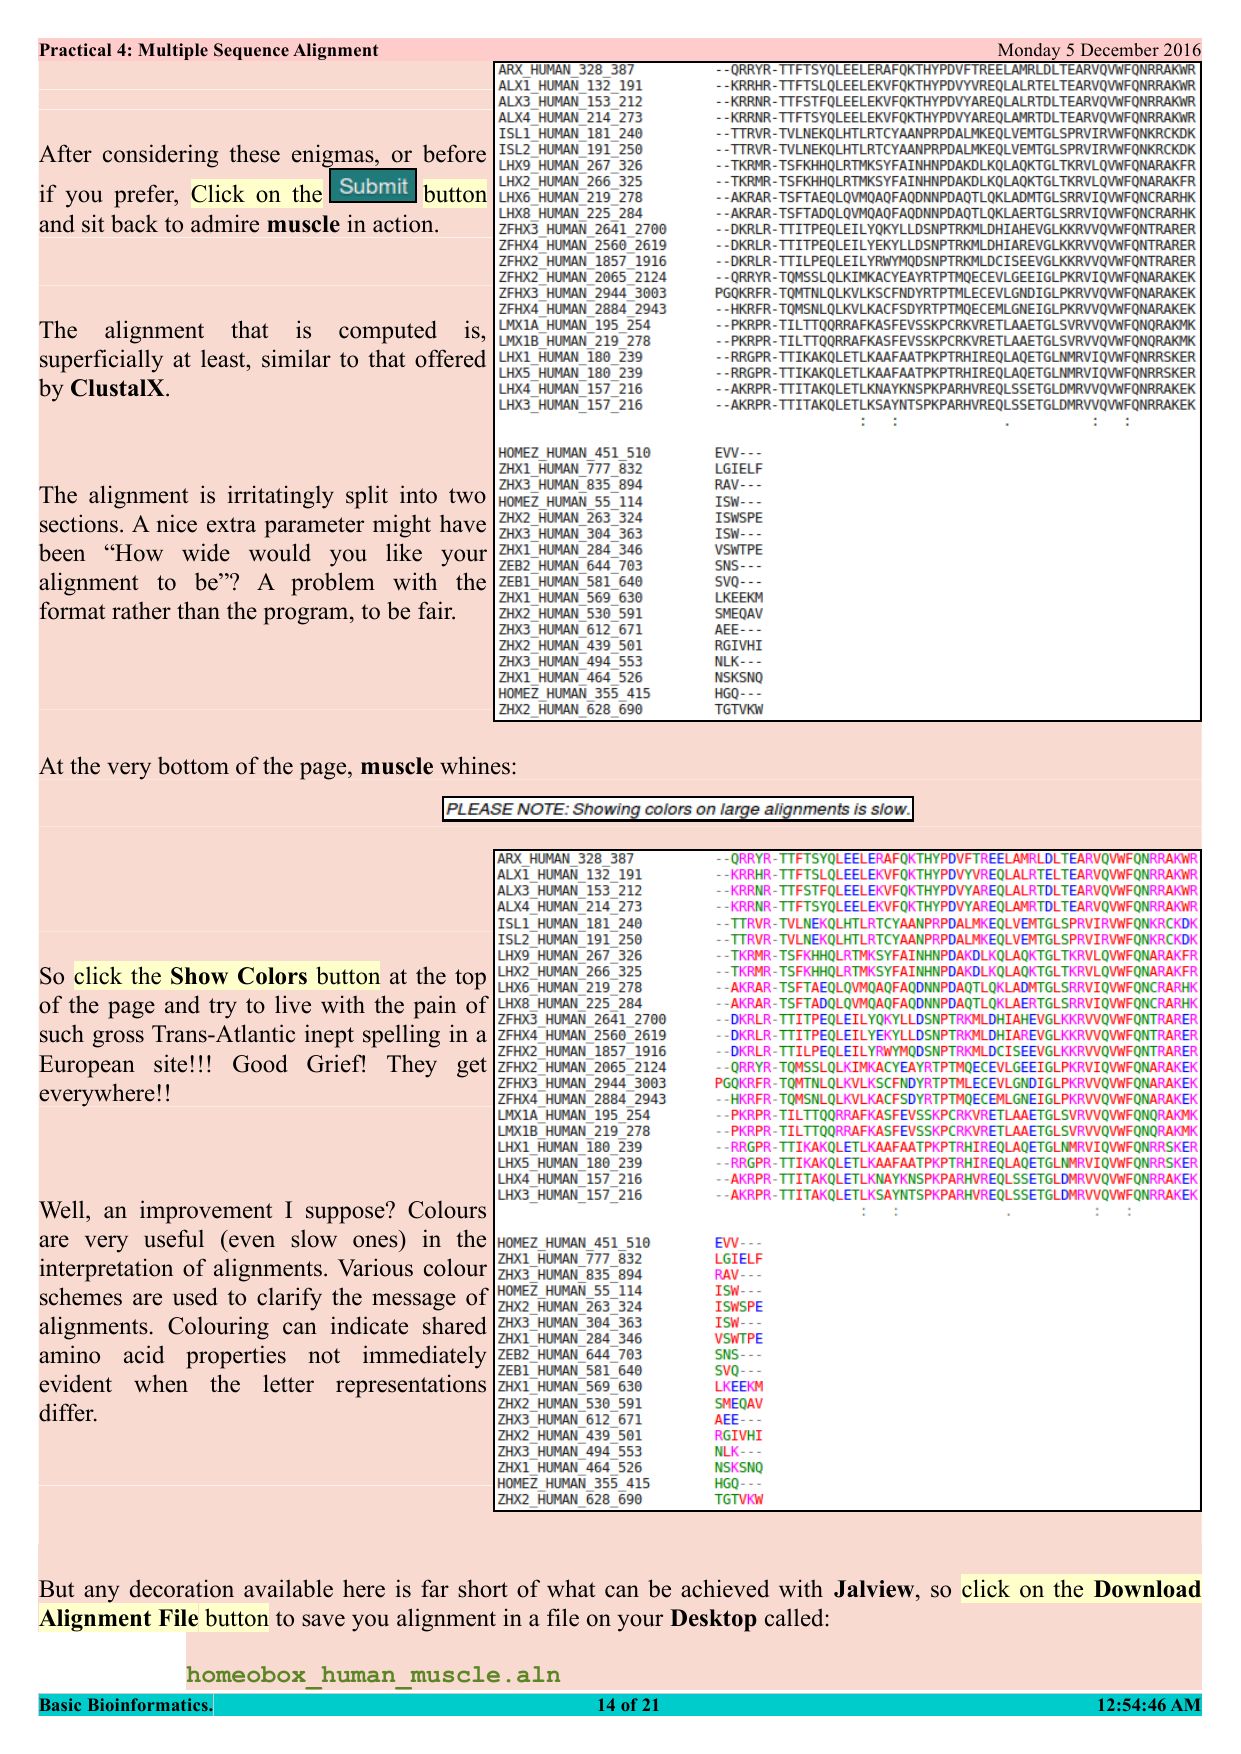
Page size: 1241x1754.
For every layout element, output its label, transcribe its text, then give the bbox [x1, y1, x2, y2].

text The alignment that is computed is, superficially at least, similar to that offered by ClustalX. [38, 315, 493, 402]
text But any decoration available here is far short of what can be achieved with Jalview, so click on the Download Alignment File button to save you alignment in a file on your Desktop called: [38, 1574, 1202, 1632]
text homeobox_human_muscle.aln [186, 1661, 1202, 1690]
picture [444, 798, 912, 819]
text At the very bottom of the page, muscle whines: [38, 751, 1202, 780]
text Well, an improvement I suppose? Colours are very useful (even slow ones) in the interpretation of alignments. Various colour schemes are used to clarify the message of alignments. Colouring can indicate shared amino acid properties not immediately evident when the letter representations differ. [38, 1194, 493, 1427]
text So click the Show Colors button at the top of the page and try to live with the pain of such gross Trans-Atlantic inept spelling in a European site!!! Good Grief! They get everywhere!! [38, 961, 493, 1107]
picture [495, 63, 1200, 720]
picture [331, 170, 415, 201]
picture [495, 851, 1200, 1510]
text The alignment is irritatingly split into two sections. A nice extra parameter might have been “How wide would you like your alignment to be”? A problem with the format rather than the program, to be fair. [38, 480, 493, 625]
text After considering these enigmas, or before if you prefer, Click on thebutton and sit back to admire muscle in action. [38, 139, 493, 237]
